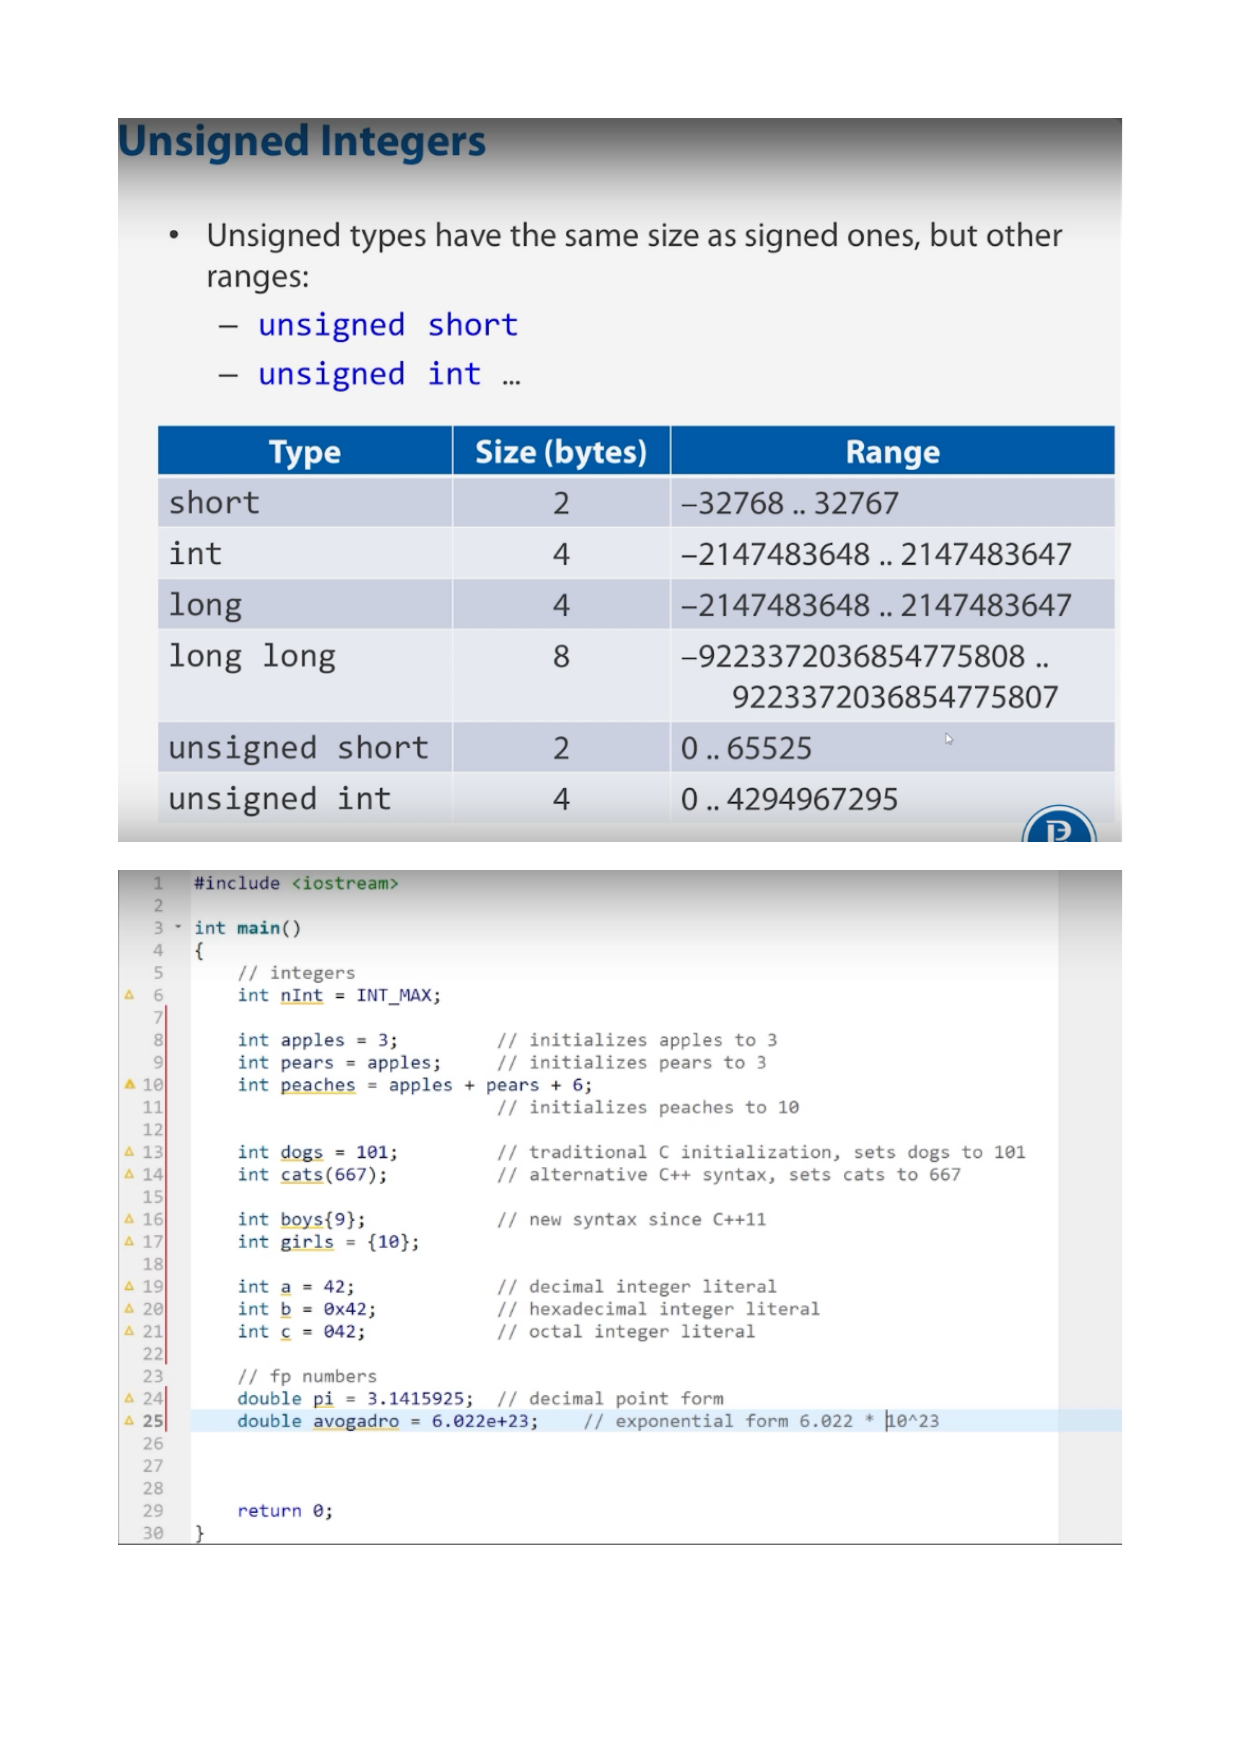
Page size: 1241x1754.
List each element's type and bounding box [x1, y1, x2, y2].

picture [118, 870, 1123, 1545]
picture [118, 118, 1123, 842]
